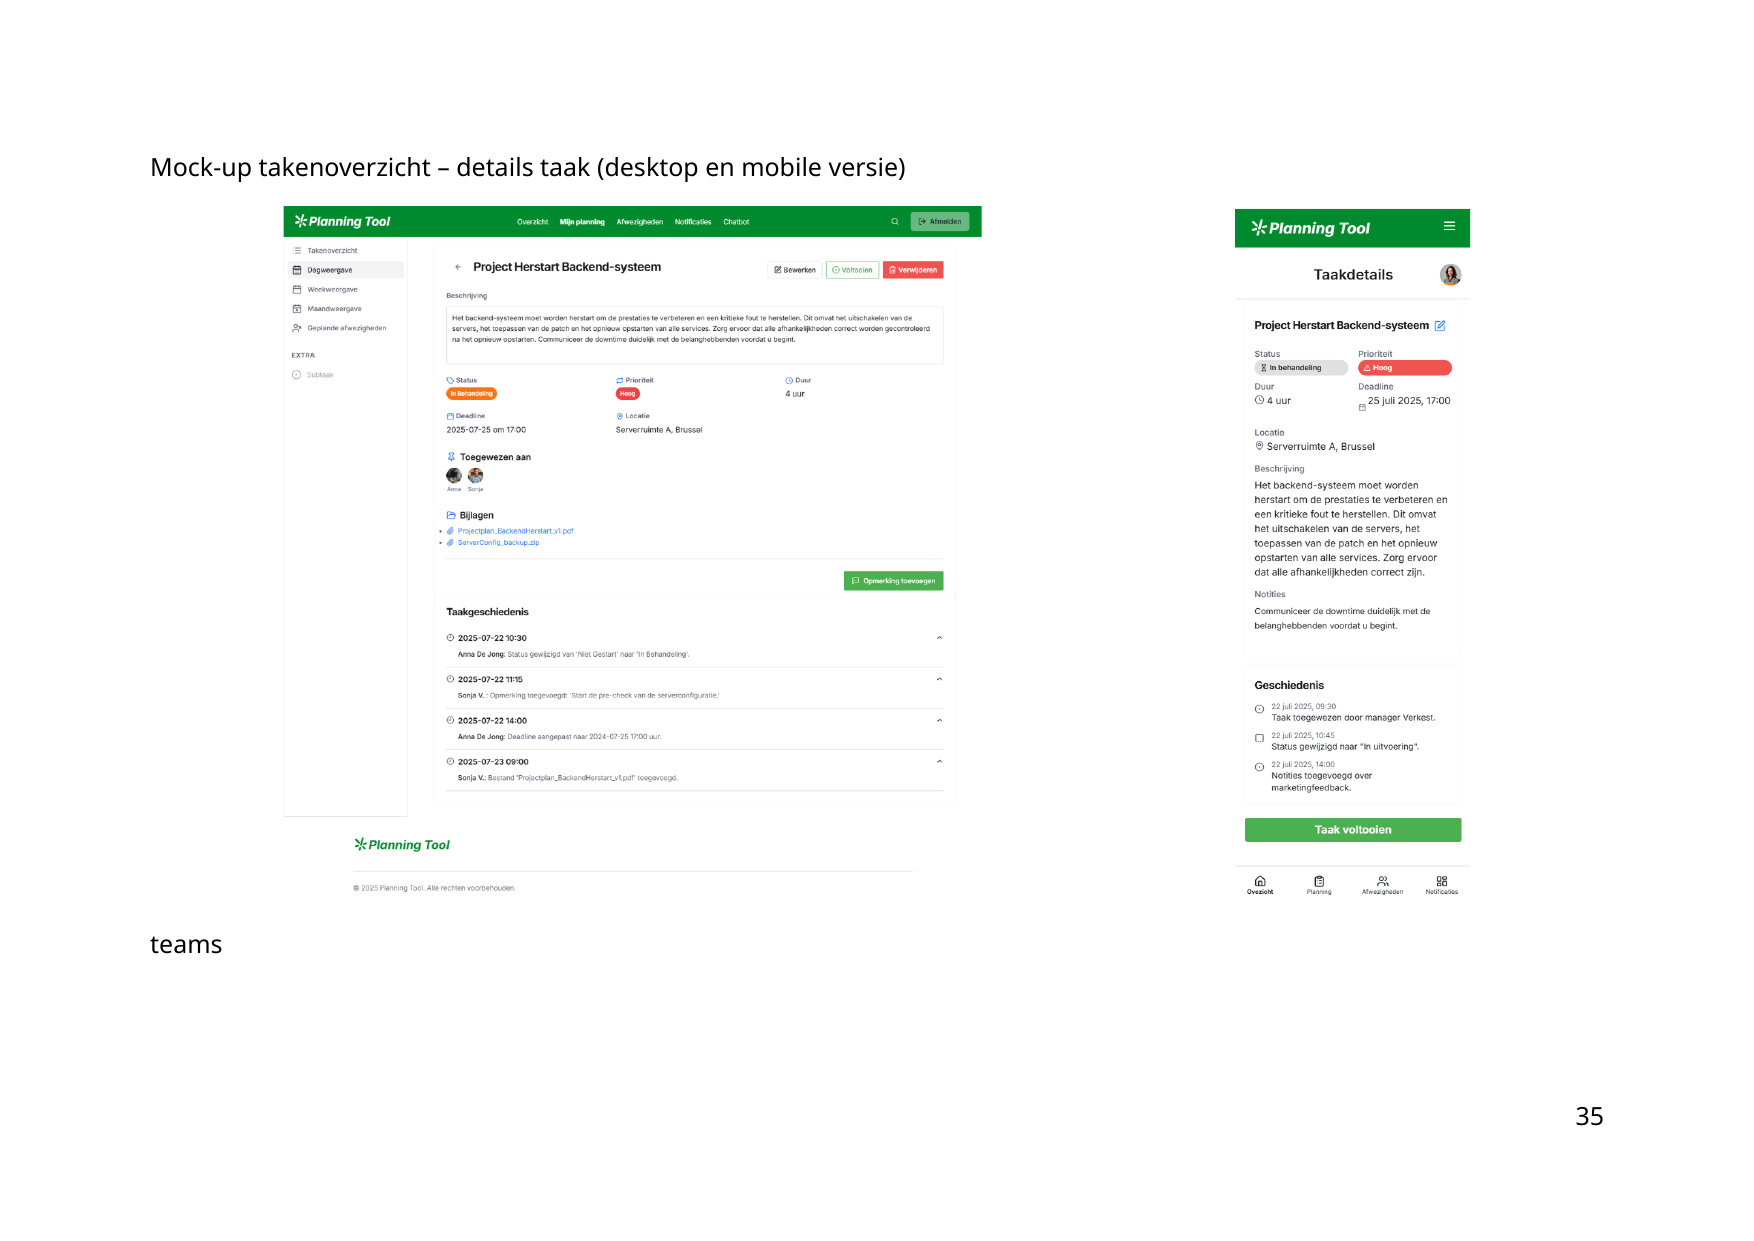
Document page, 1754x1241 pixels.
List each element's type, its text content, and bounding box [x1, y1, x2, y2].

text Mock-up takenoverzicht – details taak (desktop en mobile versie) [150, 150, 1604, 184]
picture [1235, 208, 1471, 905]
picture [283, 206, 982, 905]
text teams [150, 927, 1604, 961]
